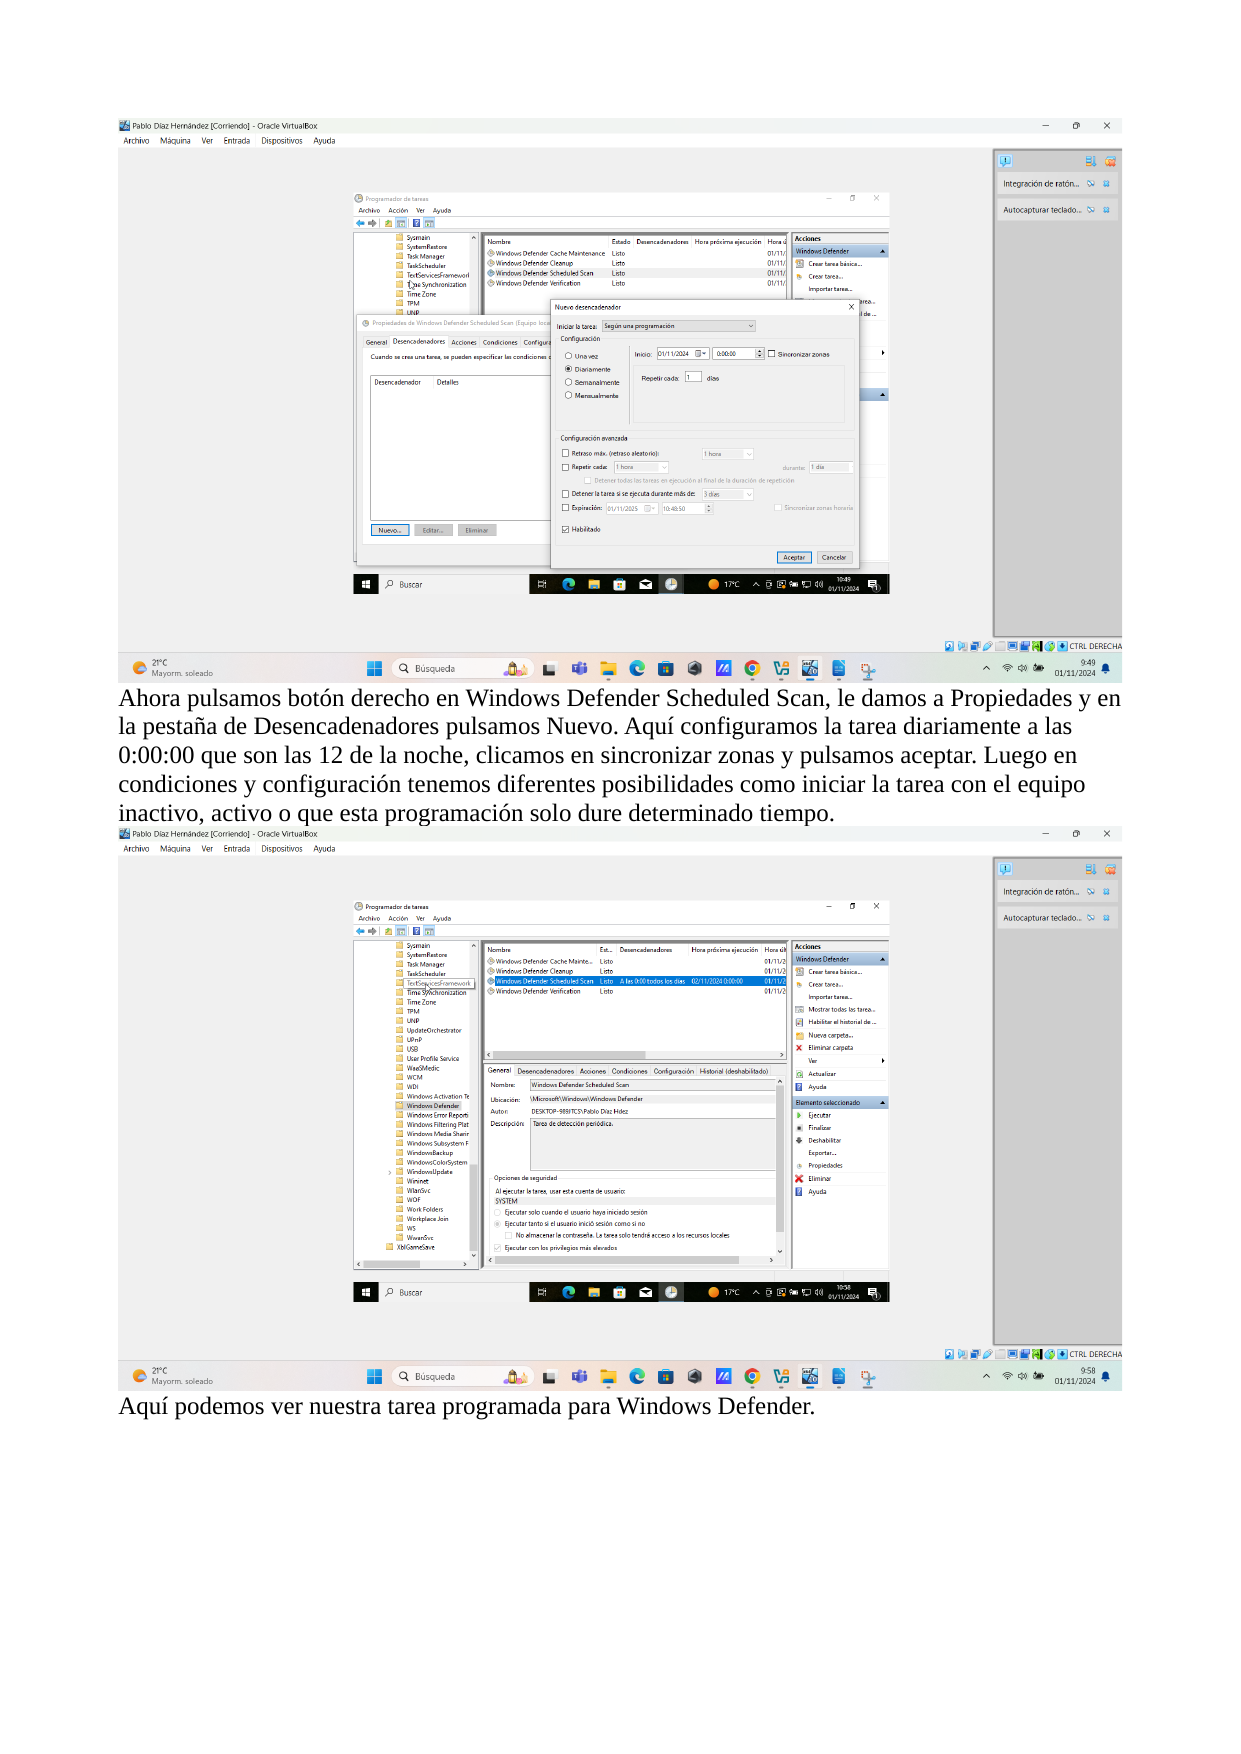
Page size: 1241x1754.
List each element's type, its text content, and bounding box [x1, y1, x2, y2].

picture [118, 826, 1123, 1391]
text Ahora pulsamos botón derecho en Windows Defender Scheduled Scan, le damos a Propiedades y en la pestaña de Desencadenadores pulsamos Nuevo. Aquí configuramos la tarea diariamente a las 0:00:00 que son las 12 de la noche, clicamos en sincronizar zonas y pulsamos aceptar. Luego en condiciones y configuración tenemos diferentes posibilidades como iniciar la tarea con el equipo inactivo, activo o que esta programación solo dure determinado tiempo. [118, 683, 1122, 826]
picture [118, 118, 1123, 683]
text Aquí podemos ver nuestra tarea programada para Windows Defender. [118, 1391, 1122, 1419]
